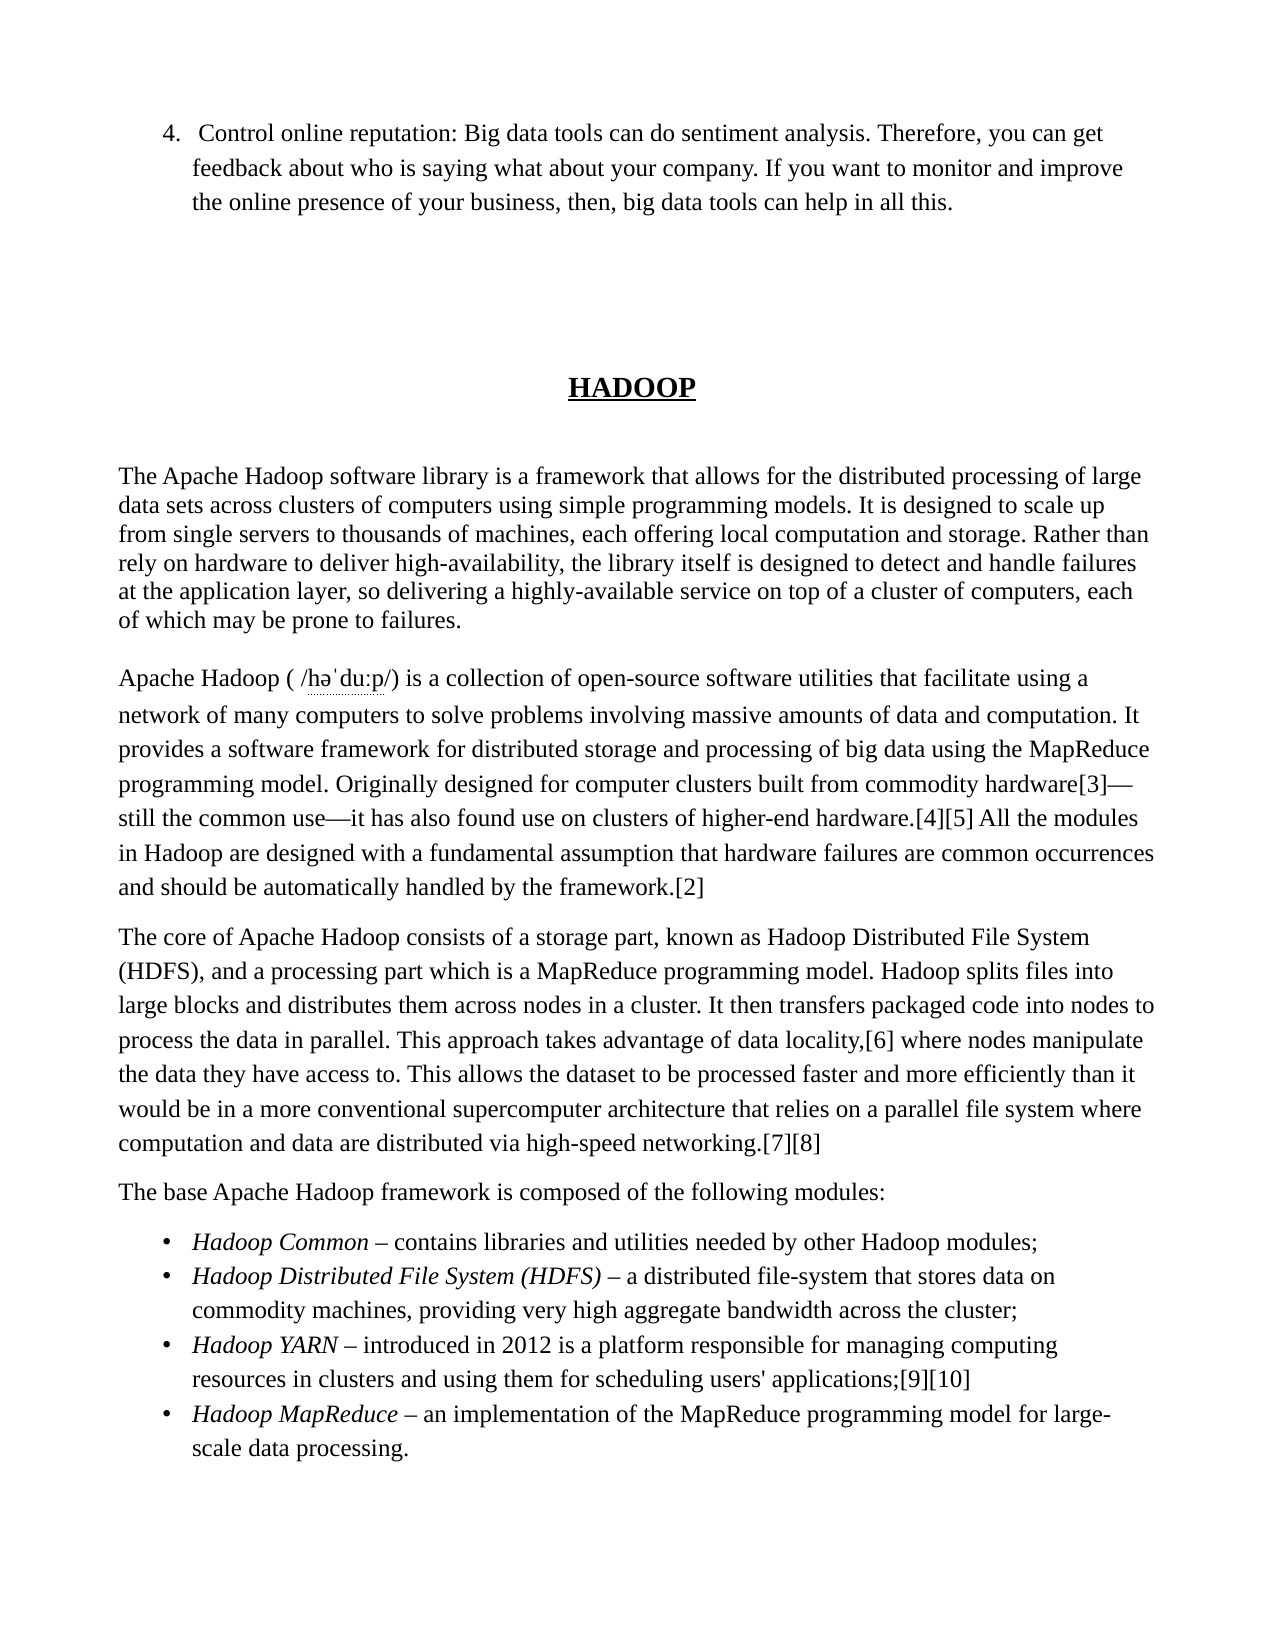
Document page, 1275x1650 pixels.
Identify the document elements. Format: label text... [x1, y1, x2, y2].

text The core of Apache Hadoop consists of a storage part, known as Hadoop Distributed File System (HDFS), and a processing part which is a MapReduce programming model. Hadoop splits files into large blocks and distributes them across nodes in a cluster. It then transfers packaged code into nodes to process the data in parallel. This approach takes advantage of data locality,[6] where nodes manipulate the data they have access to. This allows the dataset to be processed faster and more efficiently than it would be in a more conventional supercomputer architecture that relies on a parallel file system where computation and data are distributed via high-speed networking.[7][8] [118, 922, 1157, 1157]
list Hadoop Distributed File System (HDFS) – a distributed file-system that stores data on commodity machines, providing very high aggregate bandwidth across the cluster; [162, 1261, 1157, 1324]
text Apache Hadoop ( /həˈduːp/) is a collection of open-source software utilities that facilitate using a network of many computers to solve problems involving massive amounts of data and computation. It provides a software framework for distributed storage and processing of big data using the MapReduce programming model. Originally designed for computer clusters built from commodity hardware[3]—still the common use—it has also found use on clusters of higher-end hardware.[4][5] All the modules in Hadoop are designed with a fundamental assumption that hardware failures are common occurrences and should be automatically handled by the framework.[2] [118, 663, 1157, 901]
list Control online reputation: Big data tools can do sentiment analysis. Therefore, you can get feedback about who is saying what about your company. If you want to monitor and improve the online presence of your business, then, big data tools can help in all this. [162, 118, 1157, 216]
list Hadoop Common – contains libraries and utilities needed by other Hadoop modules; [162, 1227, 1157, 1255]
text HADOOP [118, 370, 1157, 404]
list Hadoop MapReduce – an implementation of the MapReduce programming model for large-scale data processing. [162, 1399, 1157, 1462]
list Hadoop YARN – introduced in 2012 is a platform responsible for managing computing resources in clusters and using them for scheduling users' applications;[9][10] [162, 1330, 1157, 1393]
text The Apache Hadoop software library is a framework that allows for the distributed processing of large data sets across clusters of computers using simple programming models. It is designed to scale up from single servers to thousands of machines, each offering local computation and storage. Rather than rely on hardware to deliver high-availability, the library itself is designed to detect and handle failures at the application layer, so delivering a highly-available service on top of a cluster of computers, each of which may be prone to failures. [118, 461, 1157, 634]
text The base Apache Hadoop framework is composed of the following modules: [118, 1177, 1157, 1206]
